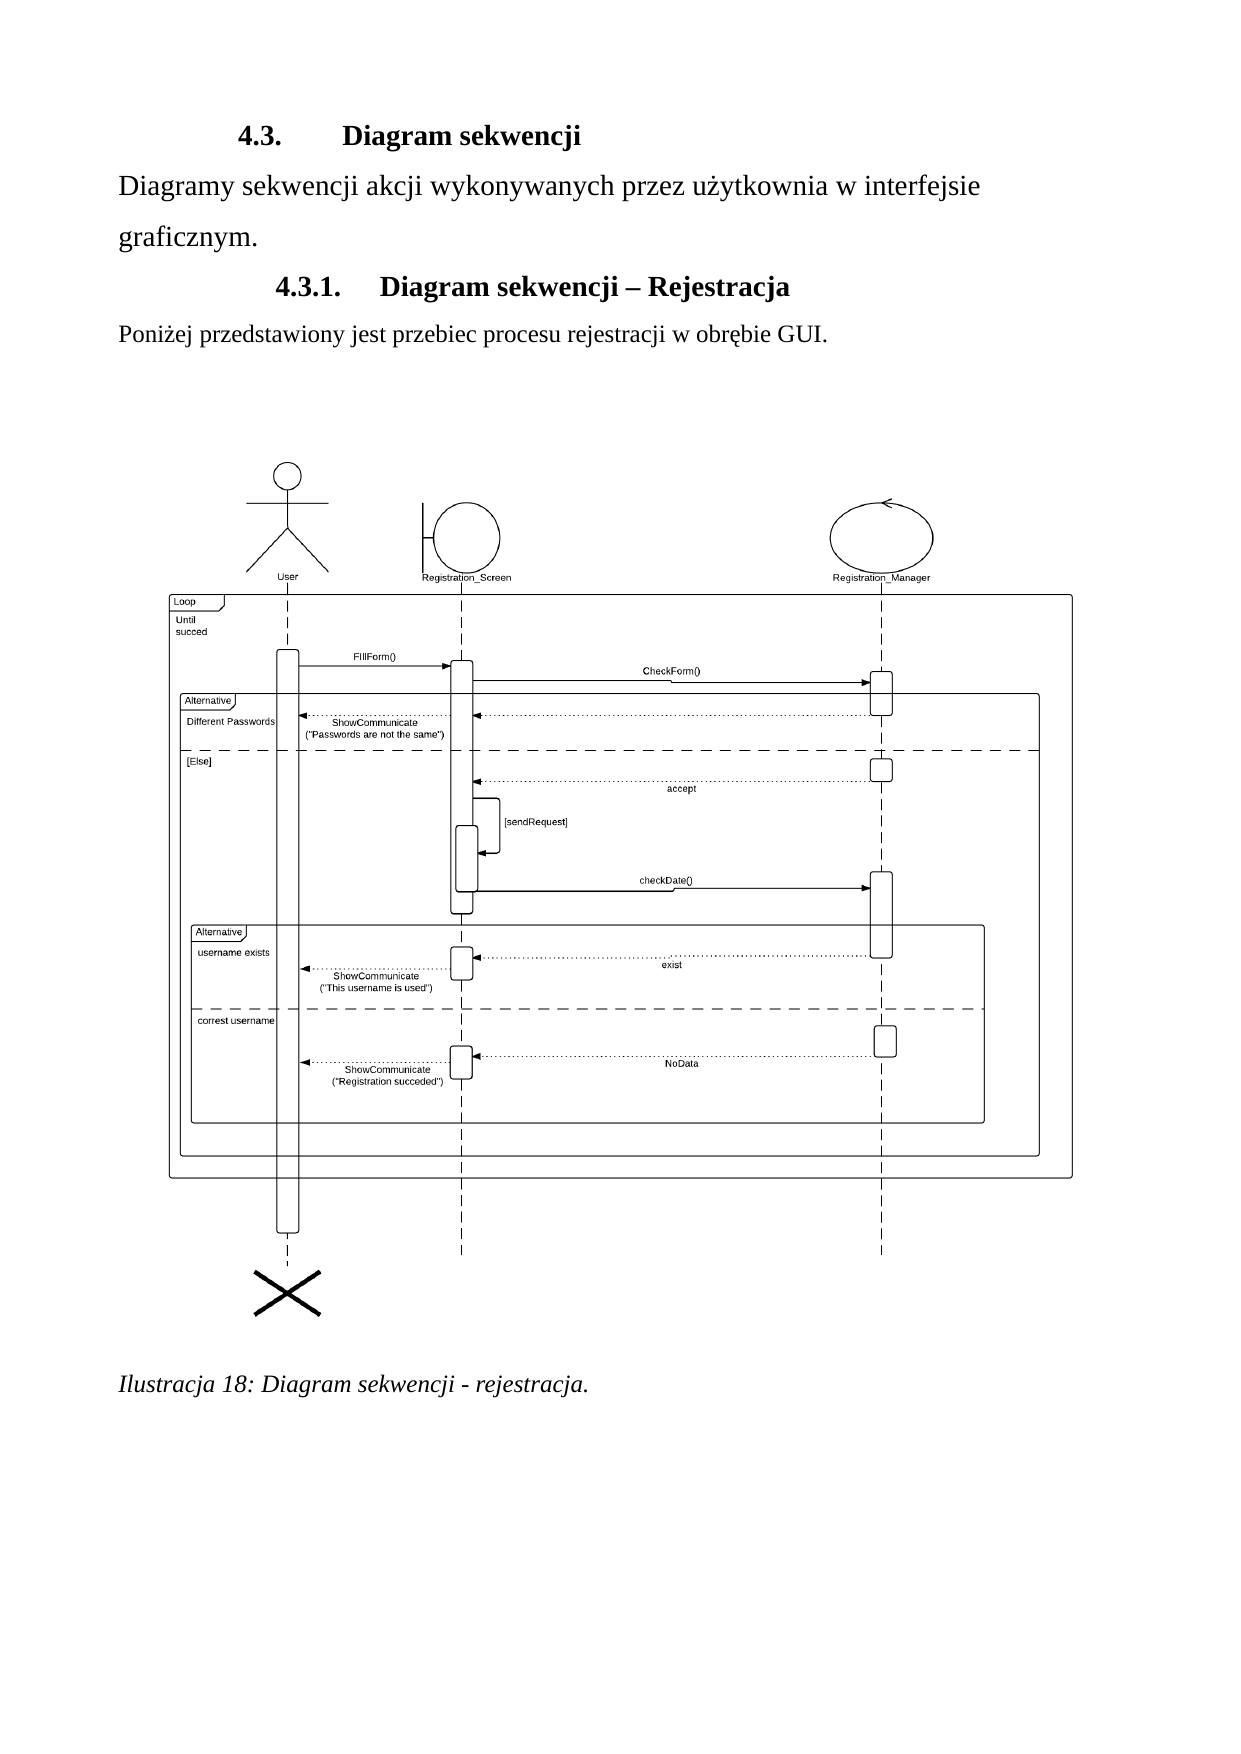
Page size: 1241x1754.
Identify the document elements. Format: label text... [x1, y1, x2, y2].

text Poniżej przedstawiony jest przebiec procesu rejestracji w obrębie GUI. [118, 319, 1122, 348]
text Ilustracja 18: Diagram sekwencji - rejestracja. [118, 1370, 1122, 1398]
picture [118, 418, 1123, 1370]
text Diagramy sekwencji akcji wykonywanych przez użytkownia w interfejsie graficznym. [118, 168, 1122, 252]
list Diagram sekwencji – Rejestracja [268, 269, 1122, 303]
list Diagram sekwencji [231, 118, 1122, 152]
